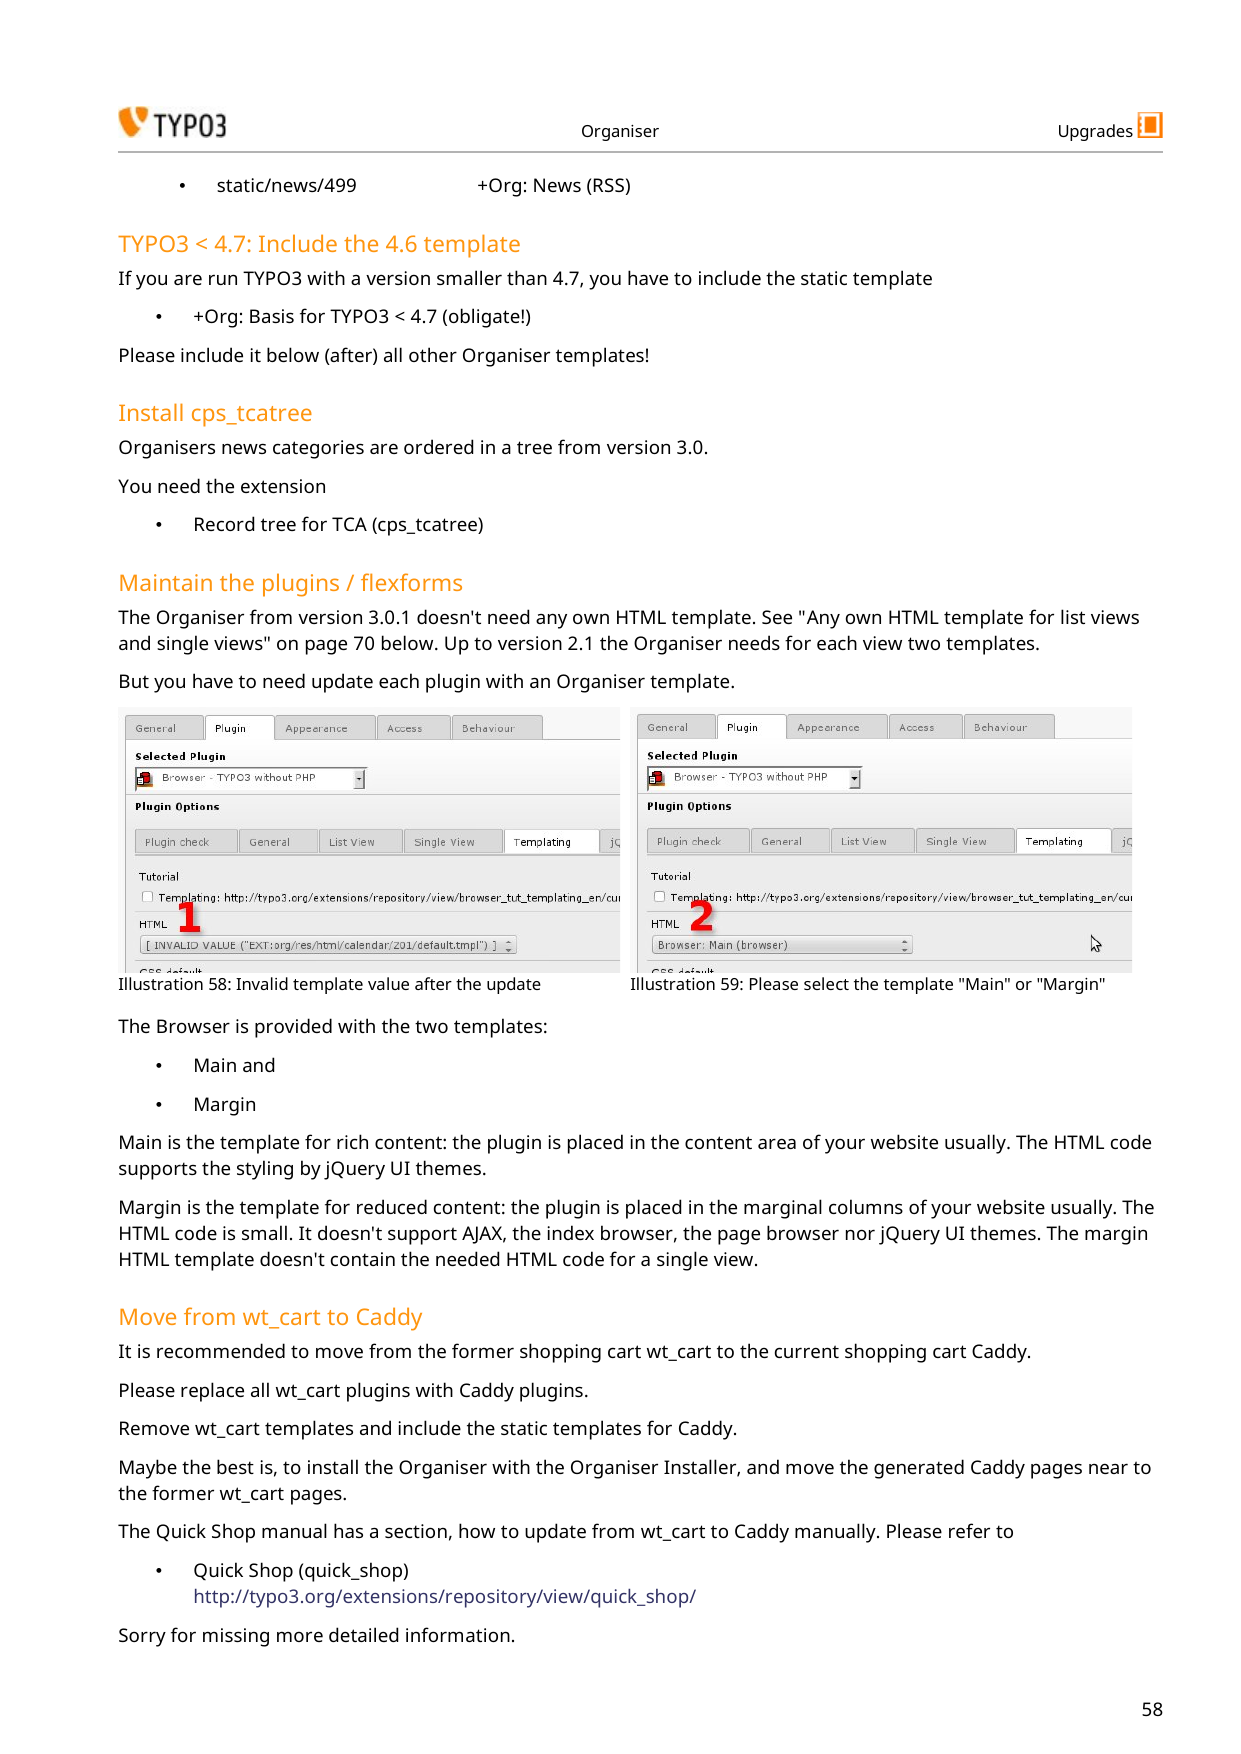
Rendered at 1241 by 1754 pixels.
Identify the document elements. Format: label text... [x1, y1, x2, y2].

text It is recommended to move from the former shopping cart wt_cart to the current shopping cart Caddy. [118, 1338, 1163, 1364]
text Illustration 59: Please select the template "Main" or "Margin" [630, 973, 1132, 995]
list Margin [156, 1091, 1163, 1117]
text The Browser is provided with the two templates: [118, 1013, 1163, 1039]
subtitle TYPO3 < 4.7: Include the 4.6 template [118, 228, 1163, 259]
text Margin is the template for reduced content: the plugin is placed in the marginal columns of your website usually. The HTML code is small. It doesn't support AJAX, the index browser, the page browser nor jQuery UI themes. The margin HTML template doesn't contain the needed HTML code for a single view. [118, 1194, 1163, 1272]
list Quick Shop (quick_shop) http://typo3.org/extensions/repository/view/quick_shop/ [156, 1557, 1163, 1609]
text Main is the template for rich content: the plugin is placed in the content area of your website usually. The HTML code supports the styling by jQuery UI themes. [118, 1129, 1163, 1181]
subtitle Move from wt_cart to Caddy [118, 1301, 1163, 1332]
text Please include it below (after) all other Organiser templates! [118, 342, 1163, 368]
subtitle Maintain the plugins / flexforms [118, 567, 1163, 598]
text But you have to need update each plugin with an Organiser template. [118, 668, 1163, 694]
text The Quick Shop manual has a section, how to update from wt_cart to Caddy manually. Please refer to [118, 1518, 1163, 1544]
text The Organiser from version 3.0.1 doesn't need any own HTML template. See "Any own HTML template for list views and single views" on page 63 below. Up to version 2.1 the Organiser needs for each view two templates. [118, 604, 1163, 656]
text Organisers news categories are ordered in a tree from version 3.0. [118, 434, 1163, 460]
picture [118, 707, 621, 973]
text Illustration 58: Invalid template value after the update [118, 973, 620, 995]
list static/news/499 +Org: News (RSS) [179, 172, 1163, 198]
subtitle Install cps_tcatree [118, 397, 1163, 428]
text Please replace all wt_cart plugins with Caddy plugins. [118, 1377, 1163, 1403]
list Main and [156, 1052, 1163, 1078]
picture [118, 106, 227, 138]
text Remove wt_cart templates and include the static templates for Caddy. [118, 1415, 1163, 1441]
list Record tree for TCA (cps_tcatree) [156, 511, 1163, 537]
list +Org: Basis for TYPO3 < 4.7 (obligate!) [156, 303, 1163, 329]
text If you are run TYPO3 with a version smaller than 4.7, you have to include the static template [118, 265, 1163, 291]
text You need the extension [118, 473, 1163, 499]
text Maybe the best is, to install the Organiser with the Organiser Installer, and move the generated Caddy pages near to the former wt_cart pages. [118, 1454, 1163, 1506]
picture [630, 707, 1133, 973]
text Sorry for missing more detailed information. [118, 1621, 1163, 1647]
picture [1137, 112, 1163, 138]
